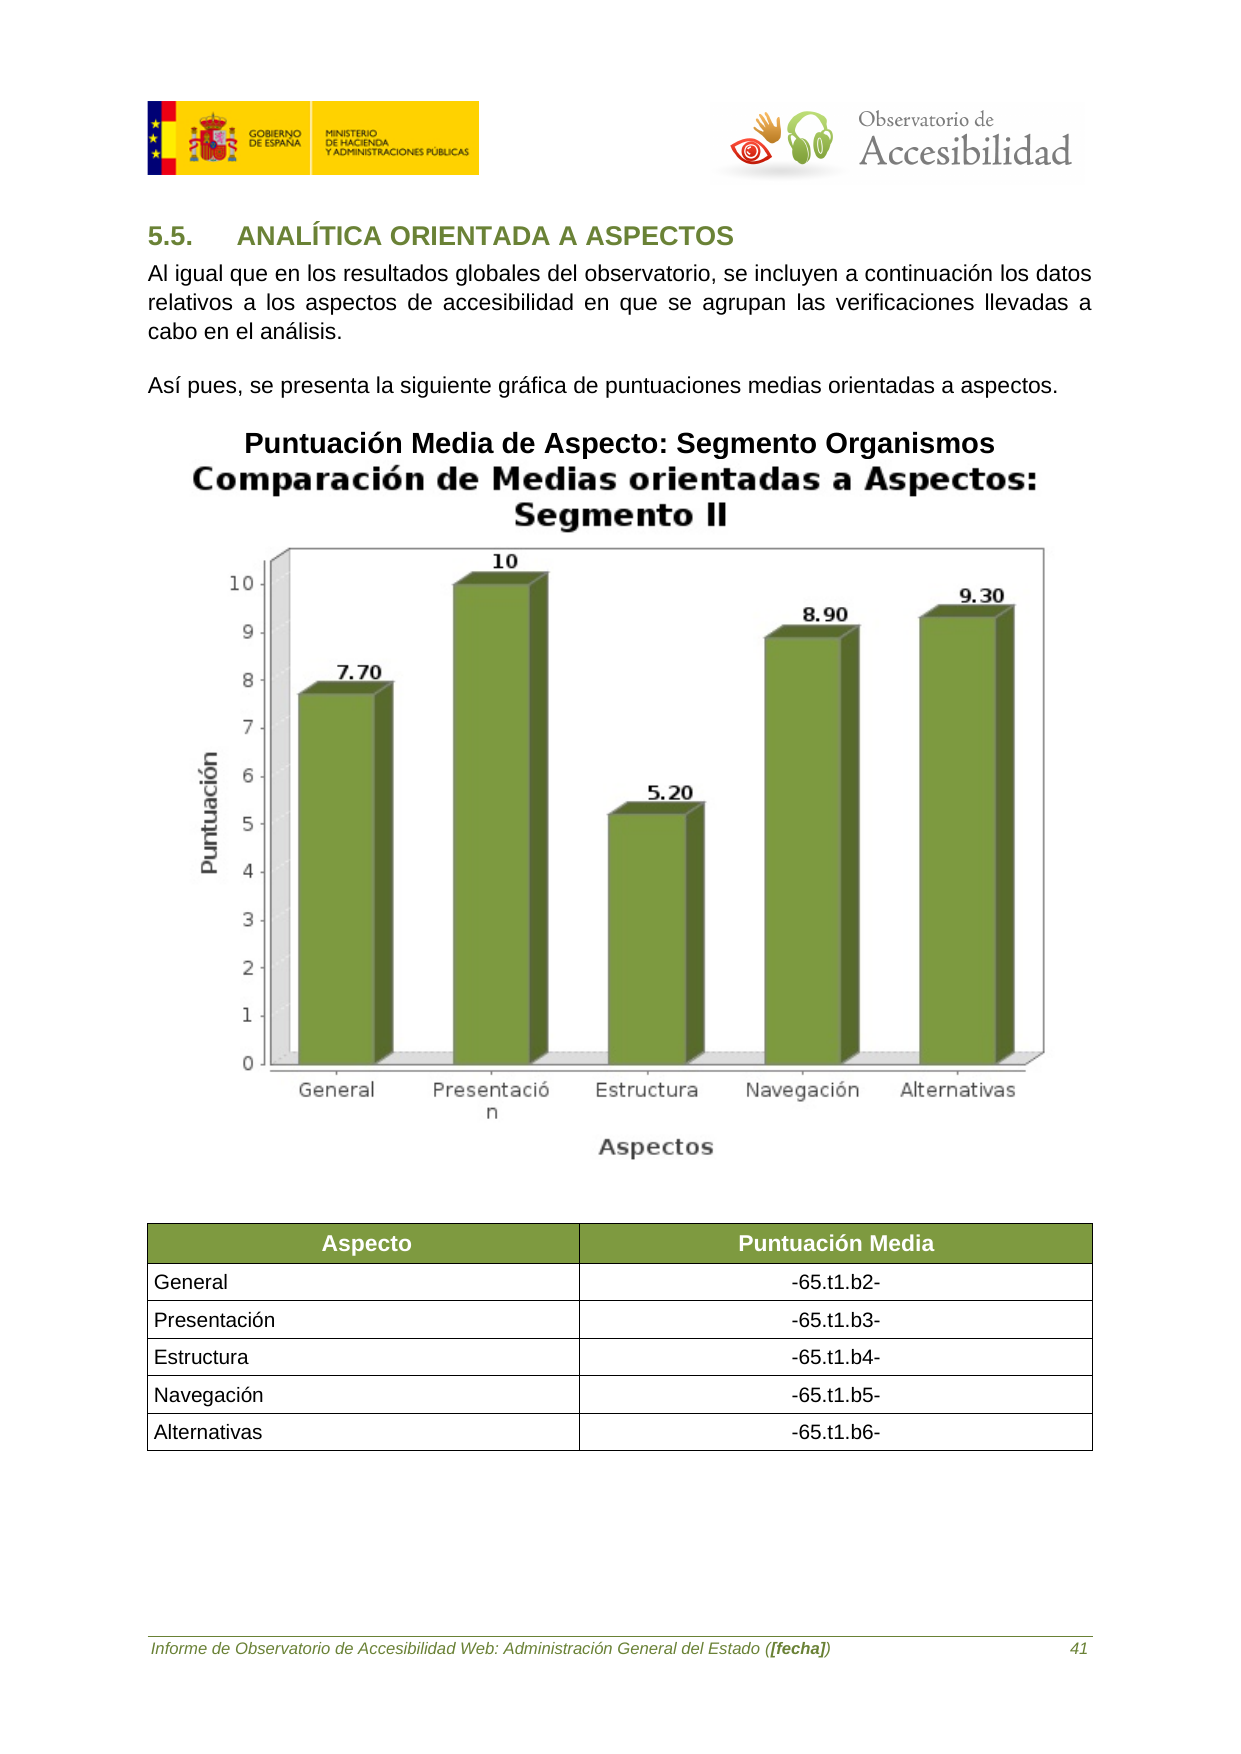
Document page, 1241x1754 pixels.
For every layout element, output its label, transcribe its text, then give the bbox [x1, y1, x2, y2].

text Al igual que en los resultados globales del observatorio, se incluyen a continuación los datos relativos a los aspectos de accesibilidad en que se agrupan las verificaciones llevadas a cabo en el análisis. [148, 260, 1092, 344]
table_cell Navegación [148, 1376, 579, 1413]
table_cell -65.t1.b6- [580, 1414, 1092, 1450]
subtitle Analítica orientada a aspectos [148, 220, 1092, 251]
table_cell Estructura [148, 1339, 579, 1375]
table_header Puntuación Media [580, 1224, 1092, 1263]
table_cell -65.t1.b5- [580, 1376, 1092, 1413]
table_cell -65.t1.b2- [580, 1264, 1092, 1300]
table_cell Alternativas [148, 1414, 579, 1450]
table_cell -65.t1.b3- [580, 1301, 1092, 1338]
text Así pues, se presenta la siguiente gráfica de puntuaciones medias orientadas a aspectos. [148, 372, 1092, 398]
table_cell General [148, 1264, 579, 1300]
picture [147, 101, 479, 175]
picture [710, 102, 1086, 185]
picture [178, 459, 1062, 1169]
table_cell Presentación [148, 1301, 579, 1338]
table_cell -65.t1.b4- [580, 1339, 1092, 1375]
text Puntuación Media de Aspecto: Segmento Organismos [148, 426, 1092, 460]
table_header Aspecto [148, 1224, 579, 1263]
